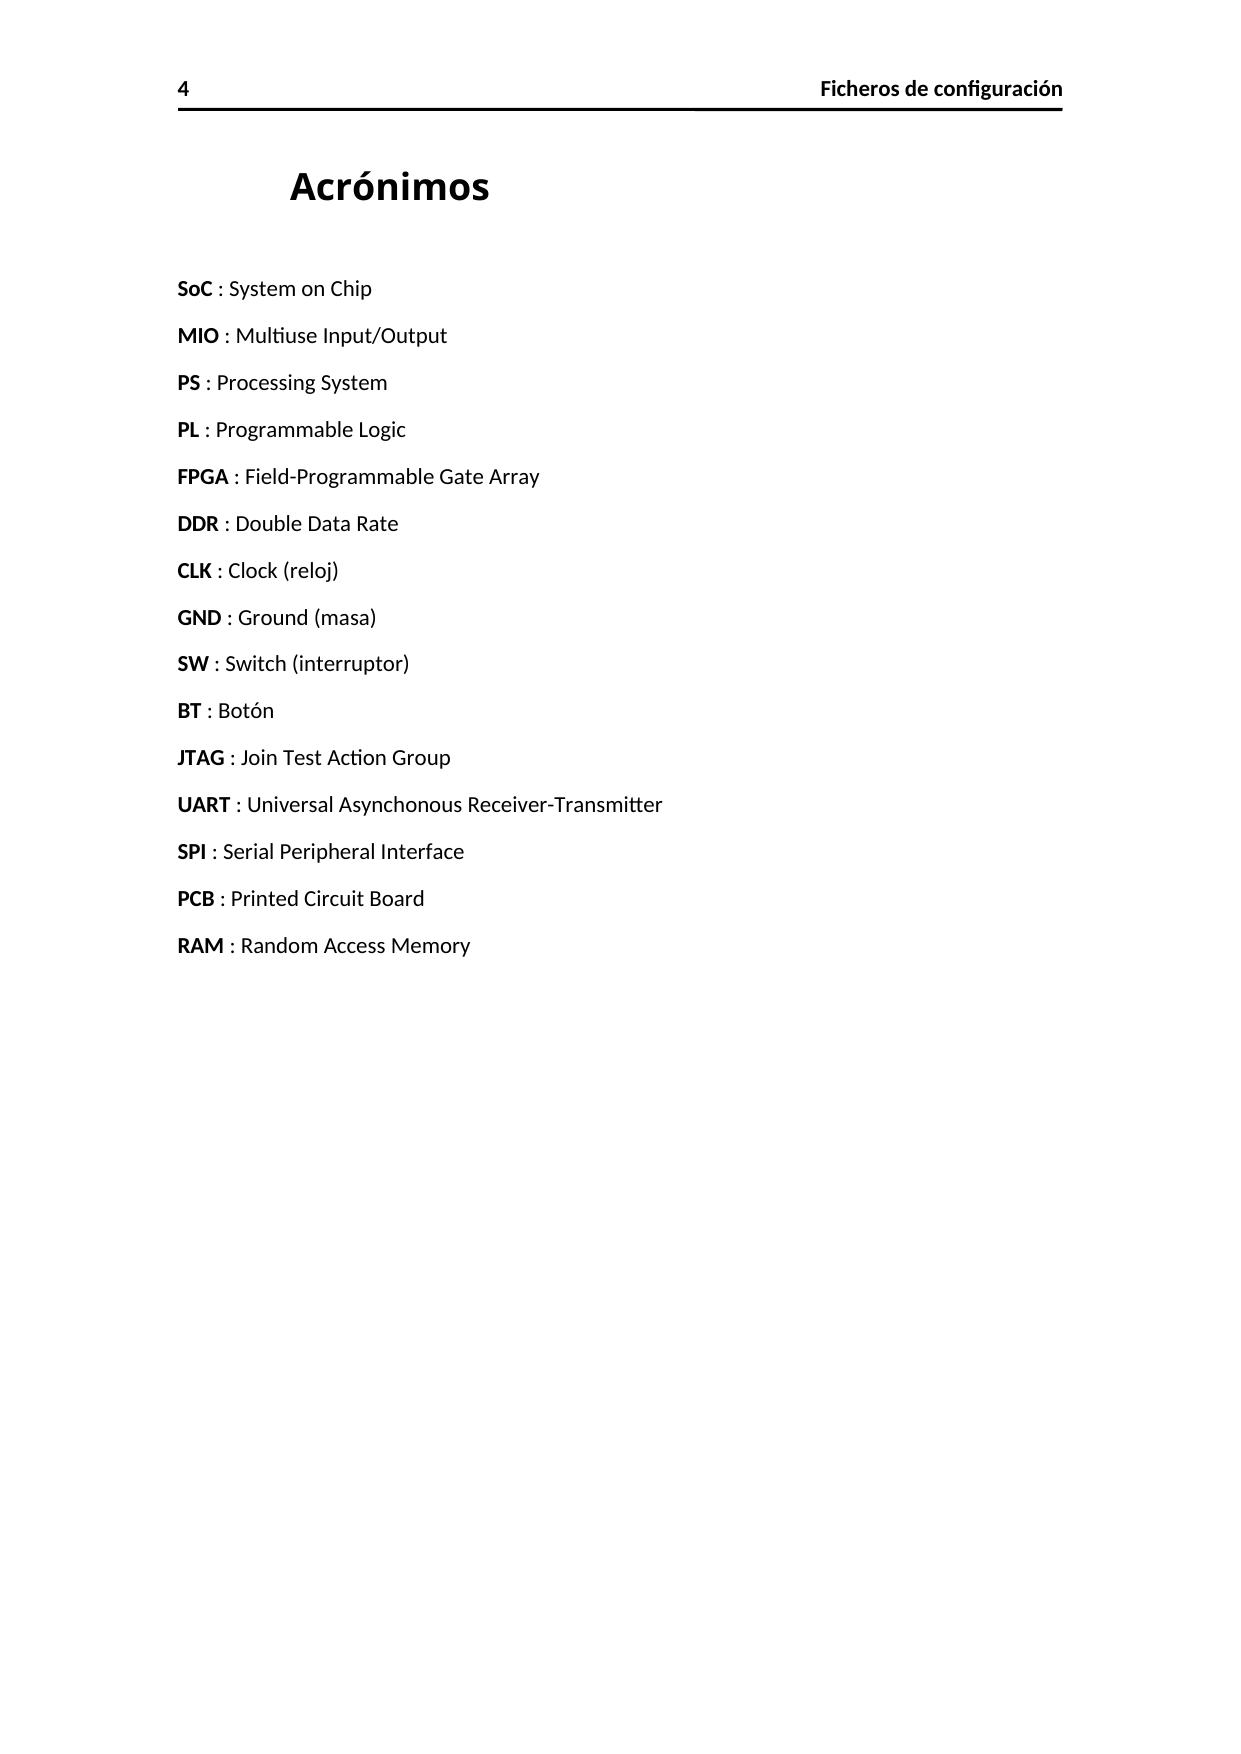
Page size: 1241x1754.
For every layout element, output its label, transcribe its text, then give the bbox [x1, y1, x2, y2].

text GND : Ground (masa) [177, 603, 1063, 631]
text JTAG : Join Test Action Group [177, 743, 1063, 771]
text FPGA : Field-Programmable Gate Array [177, 462, 1063, 490]
text PL : Programmable Logic [177, 415, 1063, 443]
subtitle Acrónimos [290, 160, 1063, 211]
text UART : Universal Asynchonous Receiver-Transmitter [177, 790, 1063, 818]
text DDR : Double Data Rate [177, 509, 1063, 537]
text MIO : Multiuse Input/Output [177, 321, 1063, 349]
text PCB : Printed Circuit Board [177, 884, 1063, 912]
text PS : Processing System [177, 368, 1063, 396]
text SPI : Serial Peripheral Interface [177, 837, 1063, 865]
text RAM : Random Access Memory [177, 931, 1063, 959]
text SoC : System on Chip [177, 274, 1063, 303]
text CLK : Clock (reloj) [177, 556, 1063, 584]
text SW : Switch (interruptor) [177, 649, 1063, 678]
text BT : Botón [177, 696, 1063, 724]
